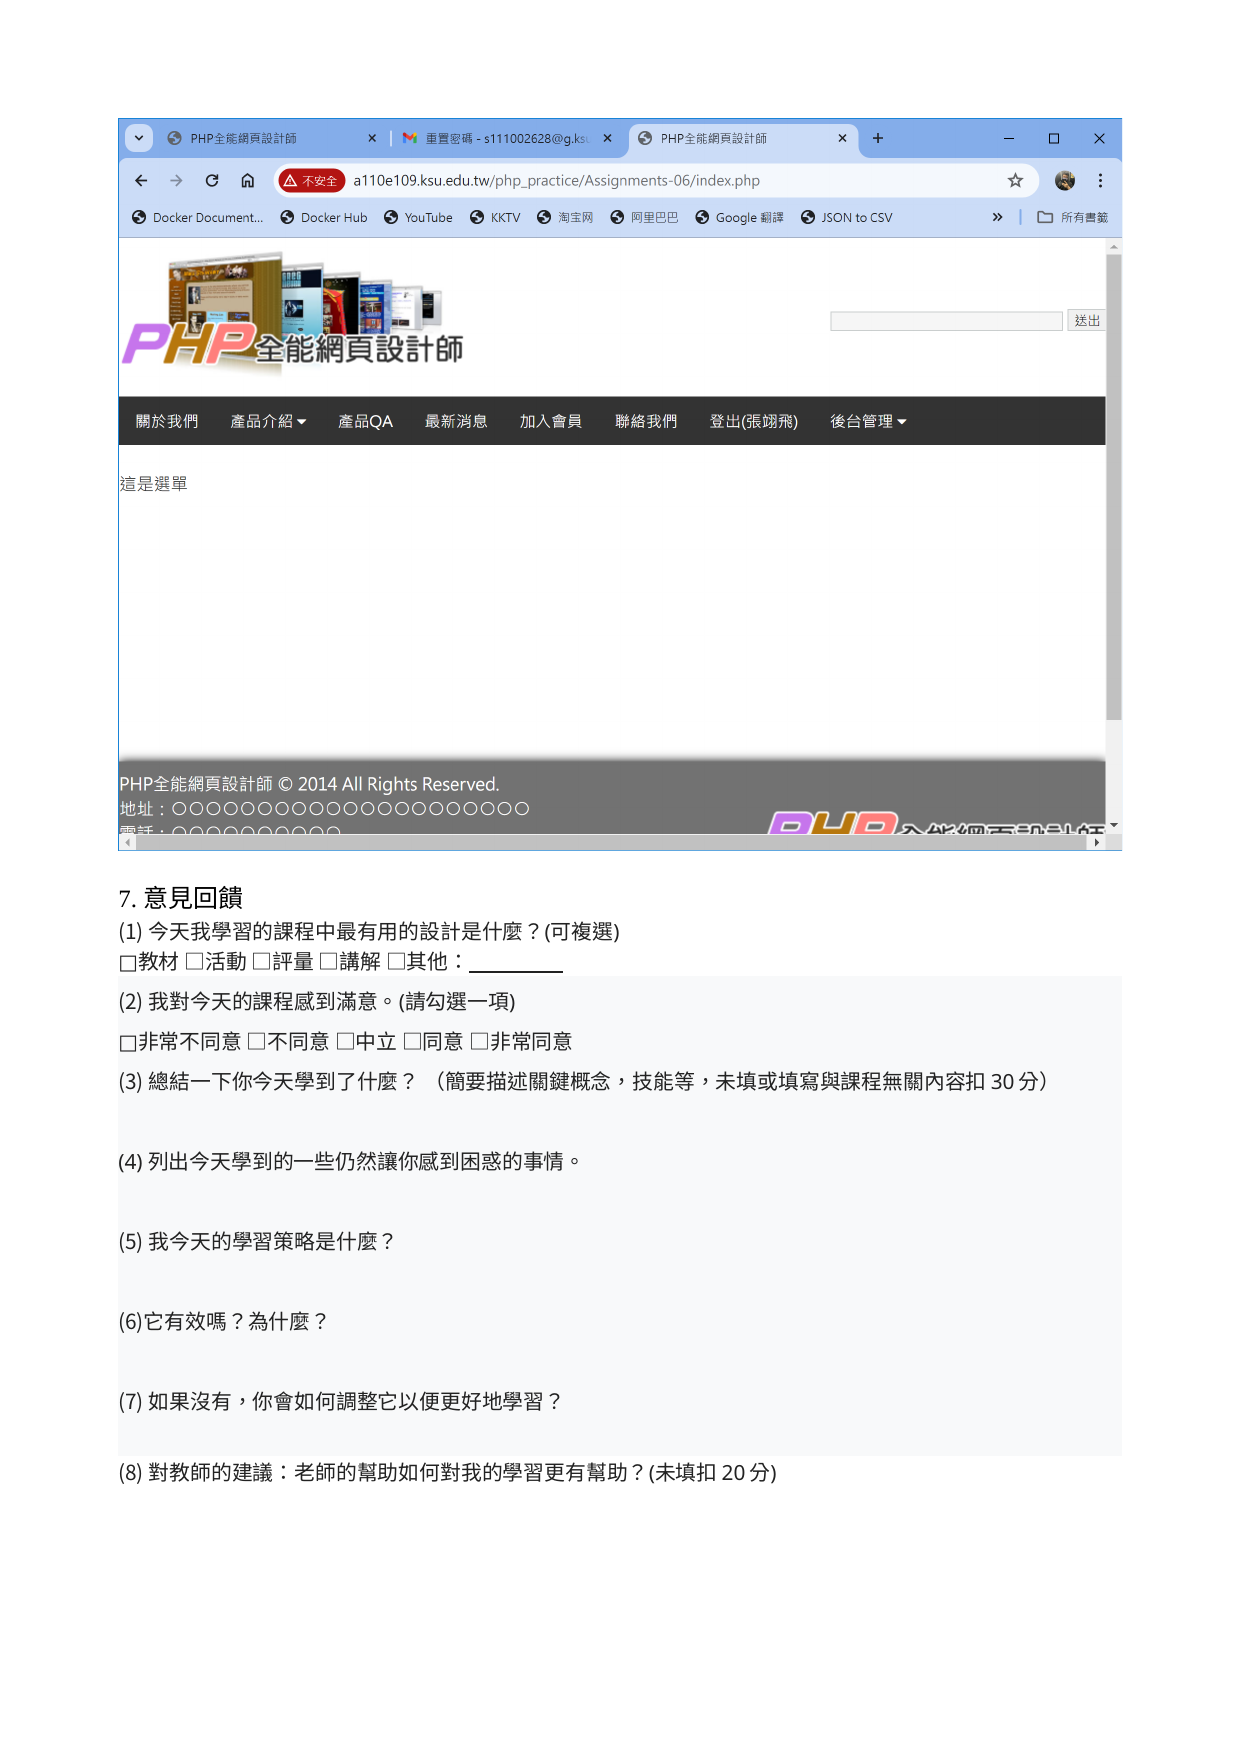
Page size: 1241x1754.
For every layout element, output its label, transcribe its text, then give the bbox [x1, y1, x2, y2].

text (3) 總結一下你今天學到了什麼？ （簡要描述關鍵概念，技能等，未填或填寫與課程無關內容扣30分） [118, 1056, 1122, 1096]
text (2) 我對今天的課程感到滿意。(請勾選一項) [118, 976, 1122, 1016]
text (1) 今天我學習的課程中最有用的設計是什麼？(可複選) [118, 915, 1122, 945]
text (7) 如果沒有，你會如何調整它以便更好地學習？ [118, 1376, 1122, 1416]
text (6)它有效嗎？為什麼？ [118, 1296, 1122, 1336]
text □教材 □活動 □評量 □講解 □其他： [118, 945, 1122, 976]
text 7. 意見回饋 [118, 879, 1122, 915]
text (5) 我今天的學習策略是什麼？ [118, 1216, 1122, 1256]
text (4) 列出今天學到的一些仍然讓你感到困惑的事情。 [118, 1136, 1122, 1176]
text (8) 對教師的建議：老師的幫助如何對我的學習更有幫助？(未填扣20分) [118, 1456, 1122, 1486]
text □非常不同意 □不同意 □中立 □同意 □非常同意 [118, 1016, 1122, 1056]
